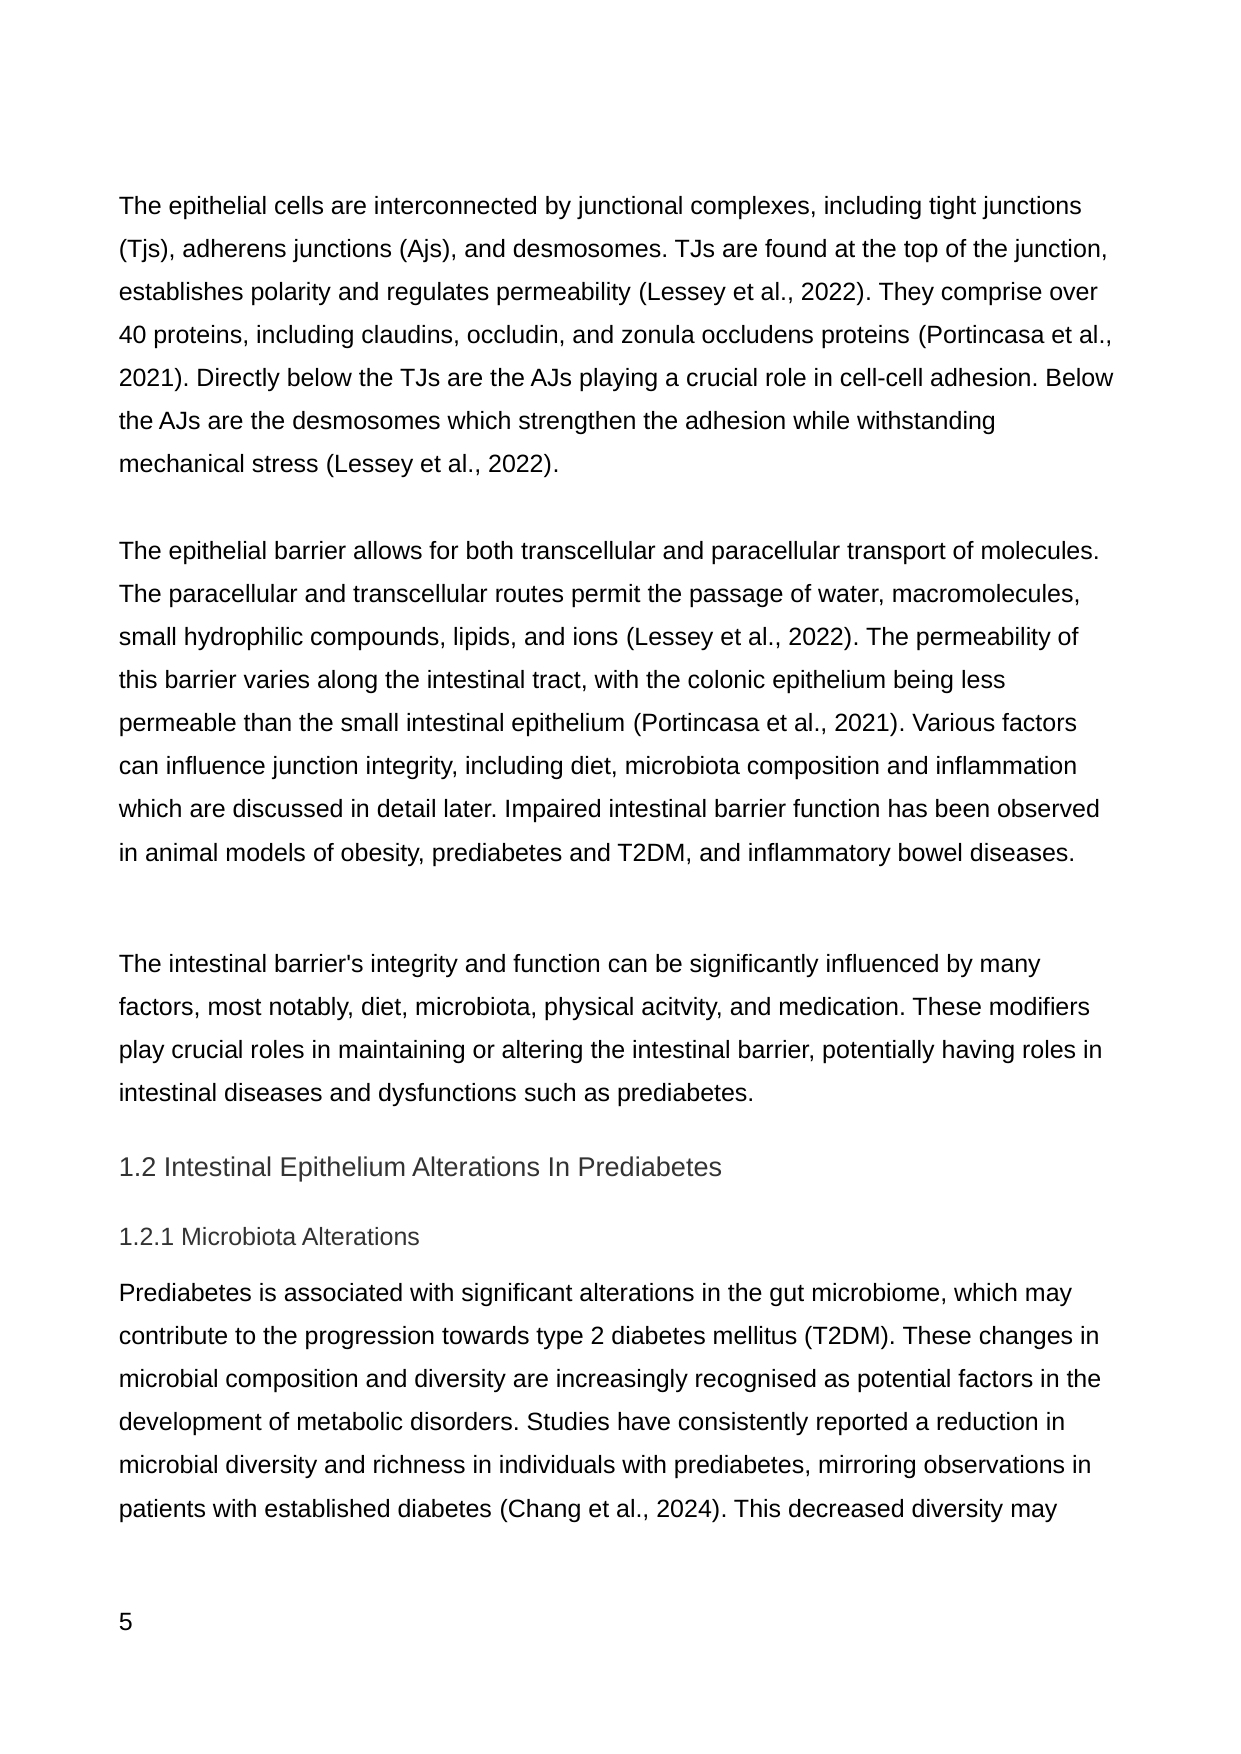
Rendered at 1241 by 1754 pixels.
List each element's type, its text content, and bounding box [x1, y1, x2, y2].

text The epithelial barrier allows for both transcellular and paracellular transport of molecules. The paracellular and transcellular routes permit the passage of water, macromolecules, small hydrophilic compounds, lipids, and ions (Lessey et al., 2022). The permeability of this barrier varies along the intestinal tract, with the colonic epithelium being less permeable than the small intestinal epithelium (Portincasa et al., 2021). Various factors can influence junction integrity, including diet, microbiota composition and inflammation which are discussed in detail later. Impaired intestinal barrier function has been observed in animal models of obesity, prediabetes and T2DM, and inflammatory bowel diseases. [118, 536, 1122, 866]
subtitle 1.2.1 Microbiota Alterations [118, 1222, 1122, 1251]
subtitle 1.2 Intestinal Epithelium Alterations In Prediabetes [118, 1151, 1122, 1182]
text The epithelial cells are interconnected by junctional complexes, including tight junctions (Tjs), adherens junctions (Ajs), and desmosomes. TJs are found at the top of the junction, establishes polarity and regulates permeability (Lessey et al., 2022). They comprise over 40 proteins, including claudins, occludin, and zonula occludens proteins (Portincasa et al., 2021). Directly below the TJs are the AJs playing a crucial role in cell-cell adhesion. Below the AJs are the desmosomes which strengthen the adhesion while withstanding mechanical stress (Lessey et al., 2022). [118, 191, 1122, 478]
text The intestinal barrier's integrity and function can be significantly influenced by many factors, most notably, diet, microbiota, physical acitvity, and medication. These modifiers play crucial roles in maintaining or altering the intestinal barrier, potentially having roles in intestinal diseases and dysfunctions such as prediabetes. [118, 949, 1122, 1107]
text Prediabetes is associated with significant alterations in the gut microbiome, which may contribute to the progression towards type 2 diabetes mellitus (T2DM). These changes in microbial composition and diversity are increasingly recognised as potential factors in the development of metabolic disorders. Studies have consistently reported a reduction in microbial diversity and richness in individuals with prediabetes, mirroring observations in patients with established diabetes (Chang et al., 2024). This decreased diversity may [118, 1278, 1122, 1522]
